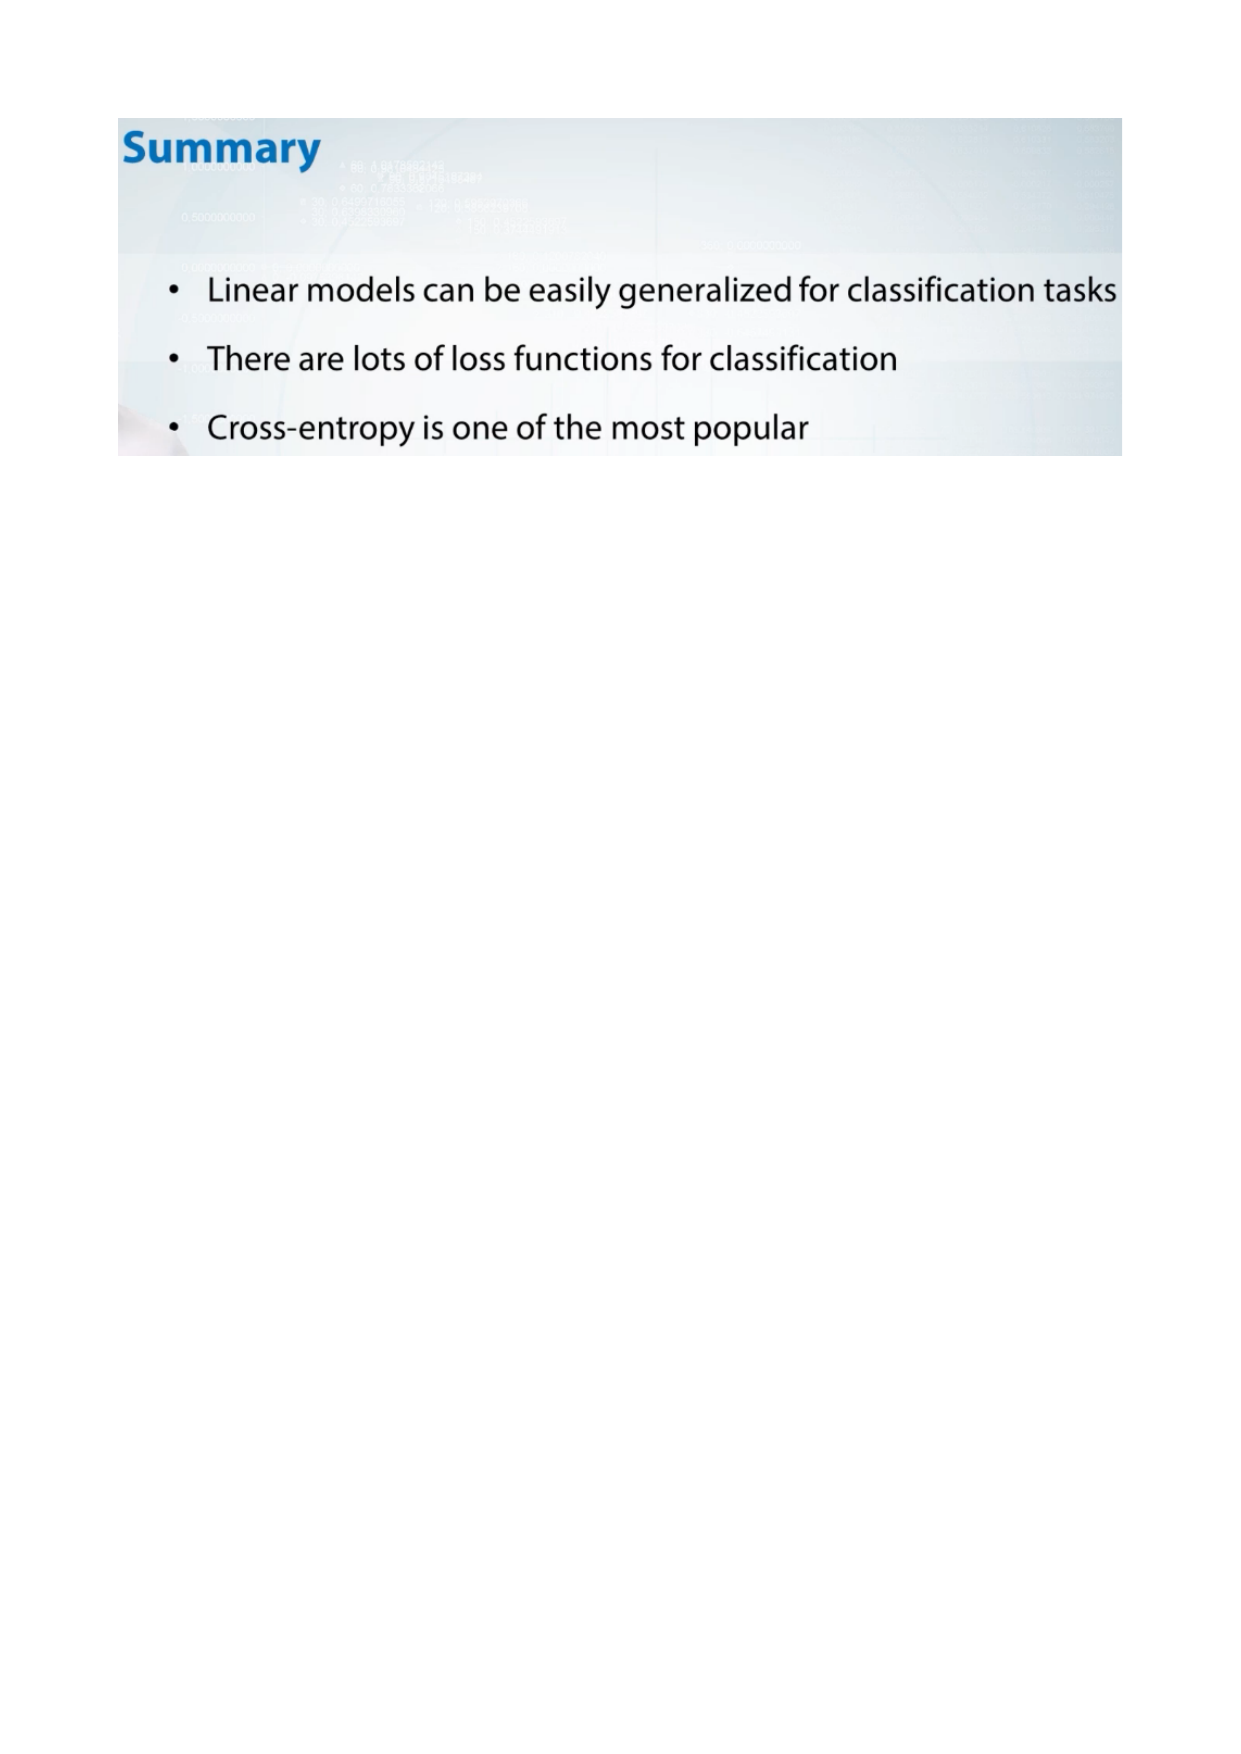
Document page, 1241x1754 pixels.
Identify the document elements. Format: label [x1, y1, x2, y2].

picture [118, 118, 1123, 456]
